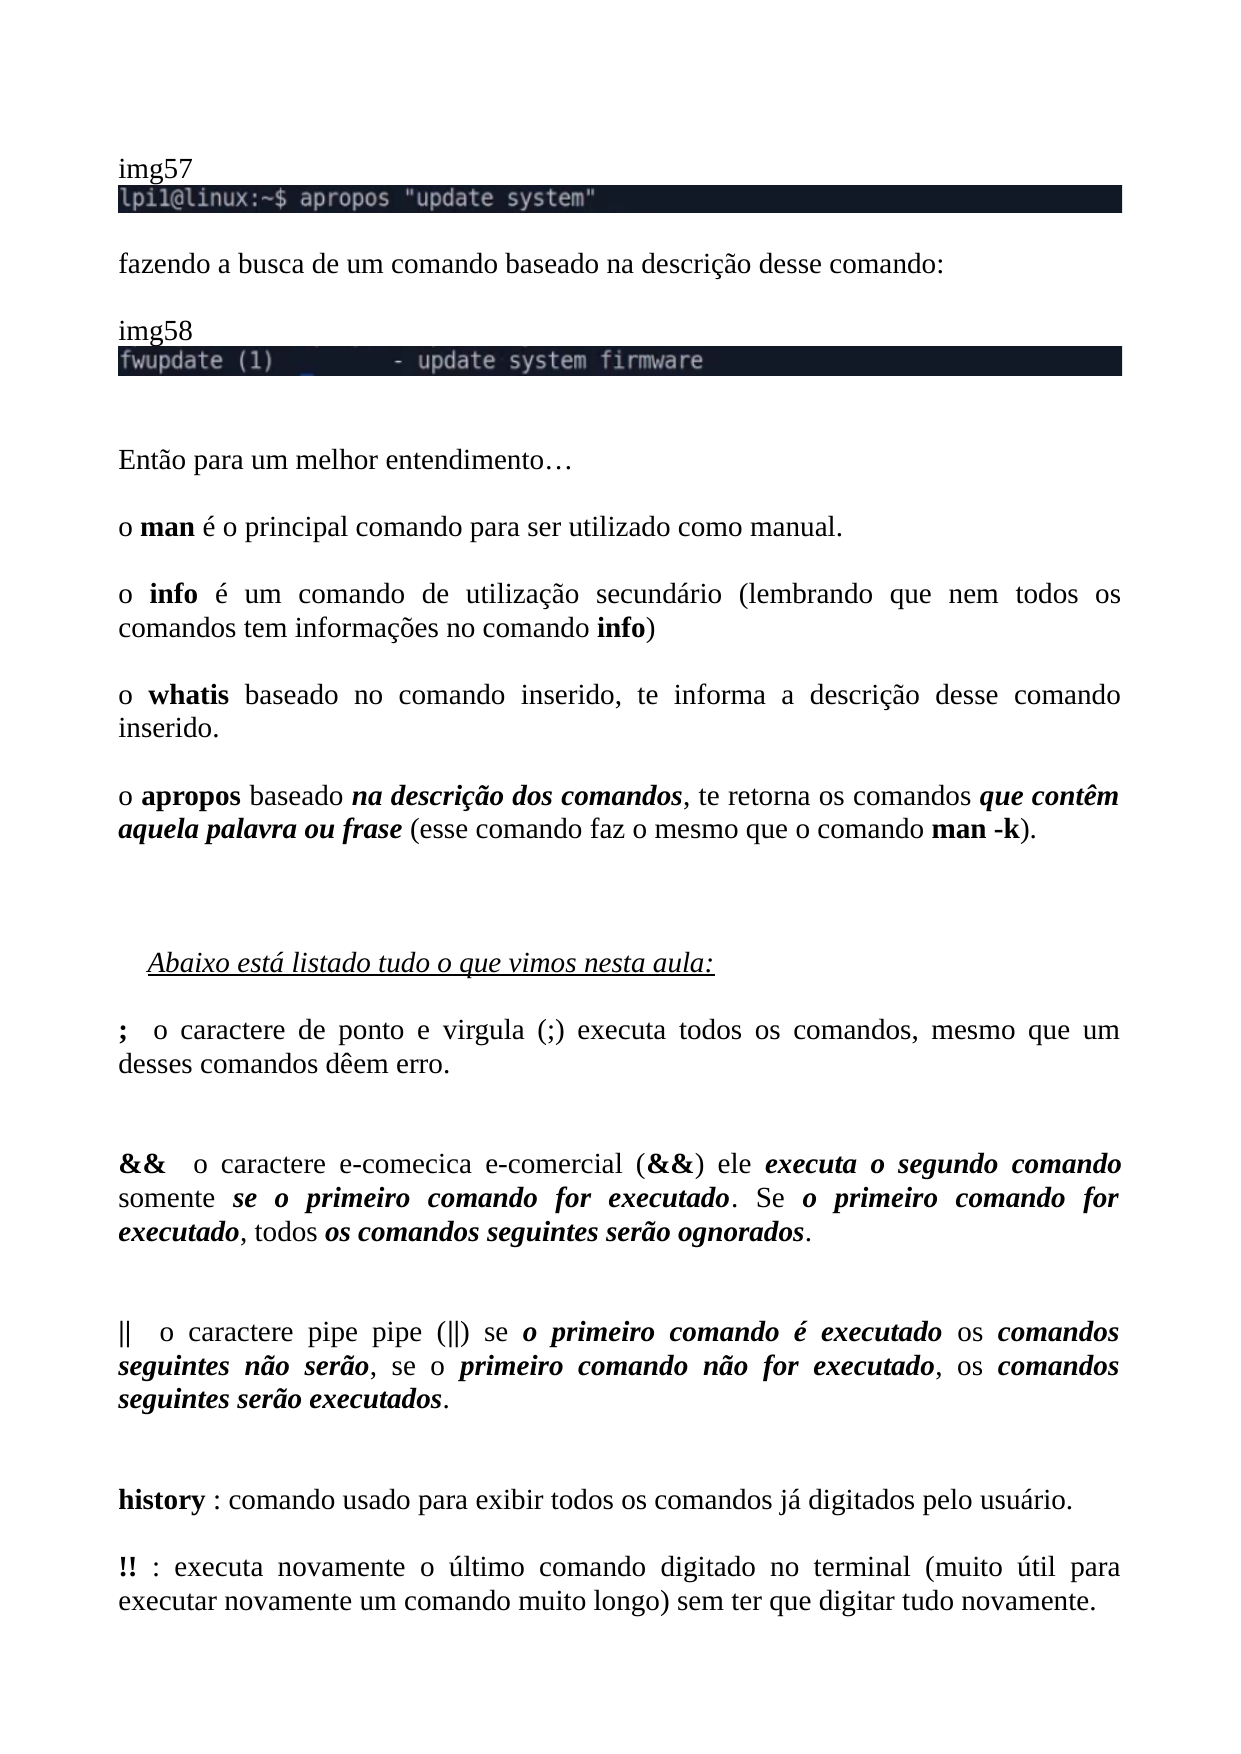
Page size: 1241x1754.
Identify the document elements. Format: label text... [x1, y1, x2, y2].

text && o caractere e-comecica e-comercial (&&) ele executa o segundo comando somente se o primeiro comando for executado. Se o primeiro comando for executado, todos os comandos seguintes serão ognorados. [118, 1147, 1122, 1247]
text o apropos baseado na descrição dos comandos, te retorna os comandos que contêm aquela palavra ou frase (esse comando faz o mesmo que o comando man -k). [118, 778, 1122, 845]
text || o caractere pipe pipe (||) se o primeiro comando é executado os comandos seguintes não serão, se o primeiro comando não for executado, os comandos seguintes serão executados. [118, 1314, 1122, 1415]
text img58 [118, 313, 1122, 346]
text fazendo a busca de um comando baseado na descrição desse comando: [118, 246, 1122, 279]
text !! : executa novamente o último comando digitado no terminal (muito útil para executar novamente um comando muito longo) sem ter que digitar tudo novamente. [118, 1549, 1122, 1616]
text img57 [118, 152, 1122, 185]
text o whatis baseado no comando inserido, te informa a descrição desse comando inserido. [118, 677, 1122, 744]
text Então para um melhor entendimento… [118, 442, 1122, 476]
picture [118, 346, 1123, 376]
text Abaixo está listado tudo o que vimos nesta aula: [118, 945, 1122, 979]
text ; o caractere de ponto e virgula (;) executa todos os comandos, mesmo que um desses comandos dêem erro. [118, 1012, 1122, 1079]
picture [118, 185, 1123, 213]
text o man é o principal comando para ser utilizado como manual. [118, 509, 1122, 543]
text o info é um comando de utilização secundário (lembrando que nem todos os comandos tem informações no comando info) [118, 576, 1122, 643]
text history : comando usado para exibir todos os comandos já digitados pelo usuário. [118, 1482, 1122, 1516]
